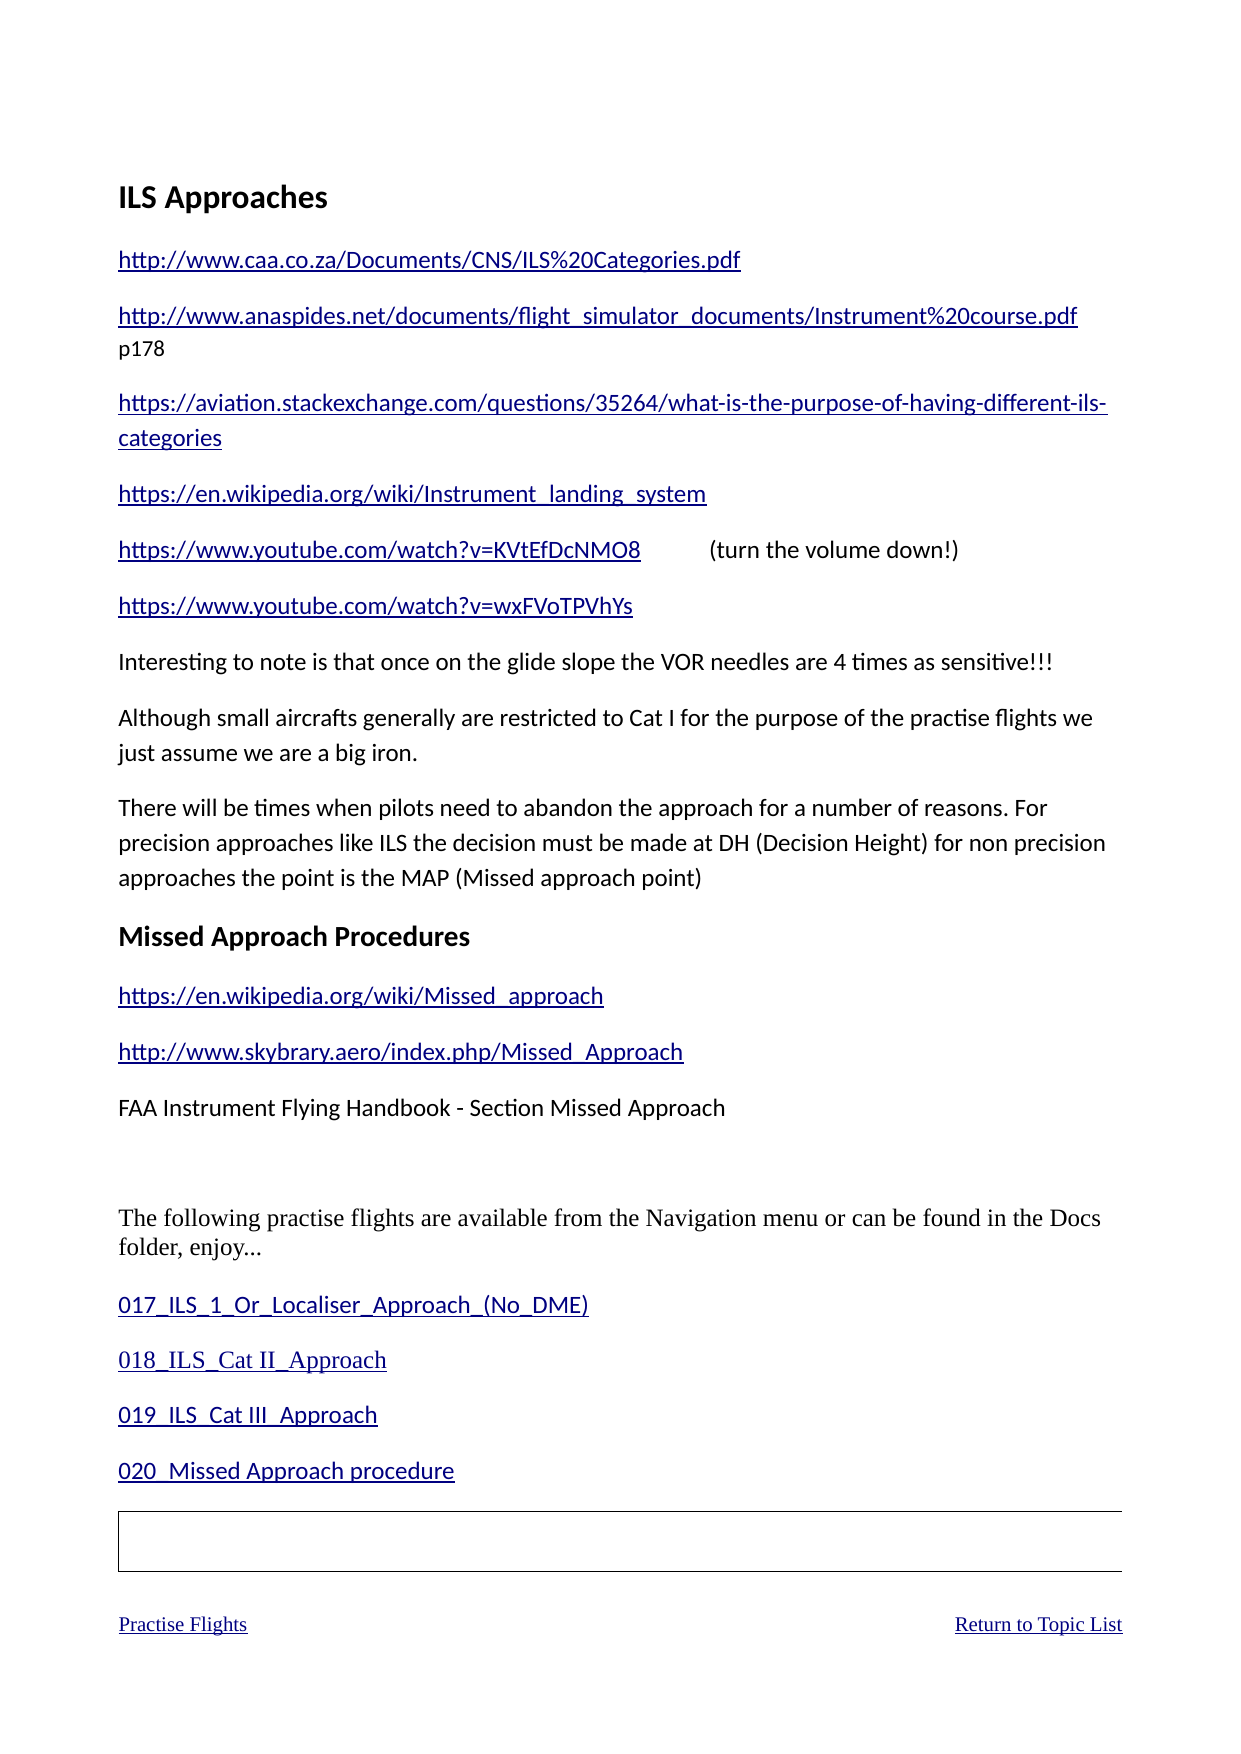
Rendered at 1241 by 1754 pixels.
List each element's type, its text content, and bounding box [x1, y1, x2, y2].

text https://aviation.stackexchange.com/questions/35264/what-is-the-purpose-of-having-different-ils-categories [118, 387, 1122, 453]
text The following practise flights are available from the Navigation menu or can be found in the Docs folder, enjoy... [118, 1203, 1122, 1261]
text 018_ILS_Cat II_Approach [118, 1346, 1122, 1374]
text Missed Approach Procedures [118, 918, 1122, 954]
text http://www.anaspides.net/documents/flight_simulator_documents/Instrument%20course.pdf p178 [118, 300, 1122, 362]
text http://www.caa.co.za/Documents/CNS/ILS%20Categories.pdf [118, 244, 1122, 274]
text Although small aircrafts generally are restricted to Cat I for the purpose of the practise flights we just assume we are a big iron. [118, 702, 1122, 767]
text FAA Instrument Flying Handbook - Section Missed Approach [118, 1092, 1122, 1122]
text https://en.wikipedia.org/wiki/Instrument_landing_system [118, 478, 1122, 509]
text https://www.youtube.com/watch?v=KVtEfDcNMO8 (turn the volume down!) [118, 534, 1122, 565]
text 020_Missed Approach procedure [118, 1455, 1122, 1486]
text https://www.youtube.com/watch?v=wxFVoTPVhYs [118, 590, 1122, 621]
text 017_ILS_1_Or_Localiser_Approach_(No_DME) [118, 1290, 1122, 1320]
text There will be times when pilots need to abandon the approach for a number of reasons. For precision approaches like ILS the decision must be made at DH (Decision Height) for non precision approaches the point is the MAP (Missed approach point) [118, 792, 1122, 893]
text http://www.skybrary.aero/index.php/Missed_Approach [118, 1036, 1122, 1066]
text 019_ILS_Cat III_Approach [118, 1399, 1122, 1430]
text Interesting to note is that once on the glide slope the VOR needles are 4 times as sensitive!!! [118, 646, 1122, 676]
text ILS Approaches [118, 176, 1122, 217]
table_header [119, 1512, 1122, 1571]
text https://en.wikipedia.org/wiki/Missed_approach [118, 980, 1122, 1011]
